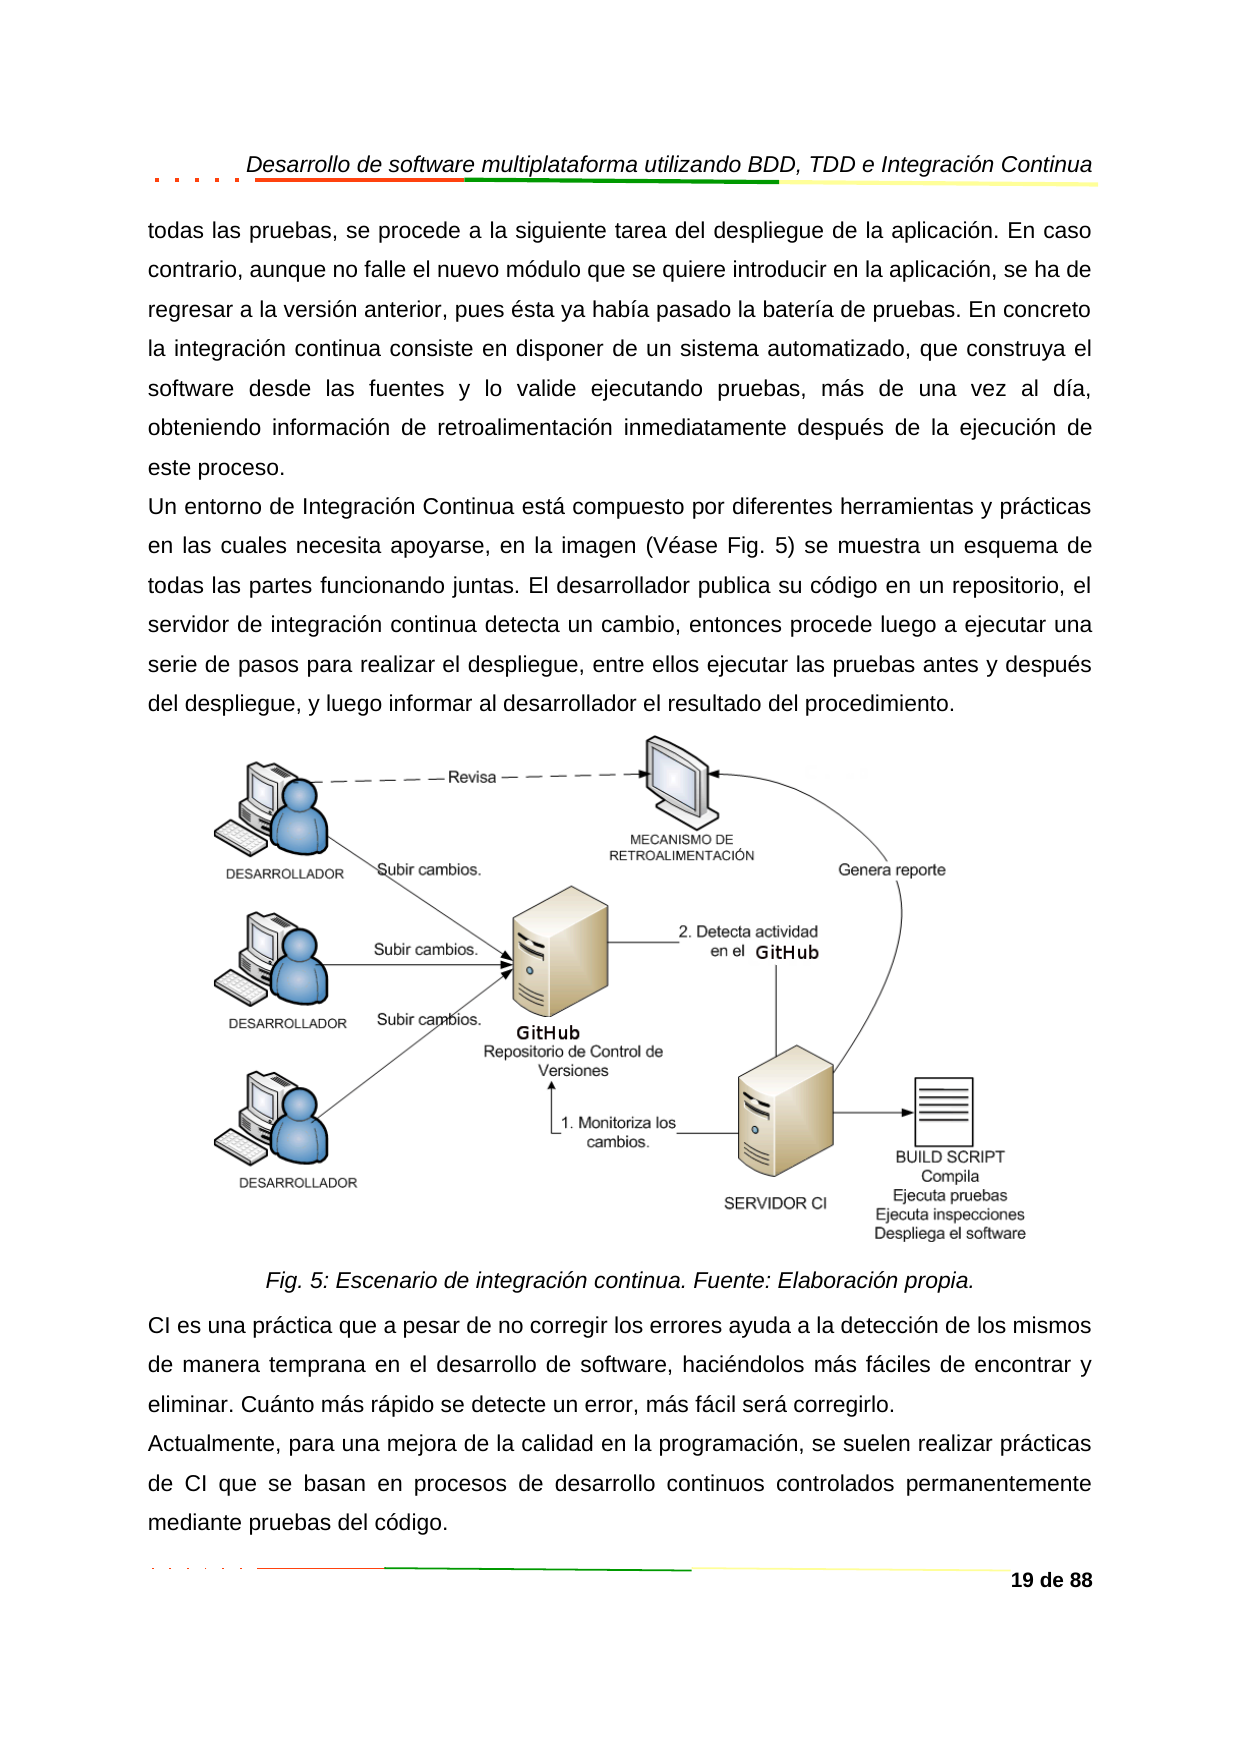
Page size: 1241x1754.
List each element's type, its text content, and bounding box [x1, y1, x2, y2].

table_cell Fig. 5: Escenario de integración continua. Fuente: Elaboración propia. [148, 1249, 1093, 1312]
text todas las pruebas, se procede a la siguiente tarea del despliegue de la aplicación. En caso contrario, aunque no falle el nuevo módulo que se quiere introducir en la aplicación, se ha de regresar a la versión anterior, pues ésta ya había pasado la batería de pruebas. En concreto la integración continua consiste en disponer de un sistema automatizado, que construya el software desde las fuentes y lo valide ejecutando pruebas, más de una vez al día, obteniendo información de retroalimentación inmediatamente después de la ejecución de este proceso. [148, 217, 1093, 480]
table_header [148, 730, 1093, 1249]
picture [213, 735, 1027, 1244]
text Un entorno de Integración Continua está compuesto por diferentes herramientas y prácticas en las cuales necesita apoyarse, en la imagen (Véase Fig. 5) se muestra un esquema de todas las partes funcionando juntas. El desarrollador publica su código en un repositorio, el servidor de integración continua detecta un cambio, entonces procede luego a ejecutar una serie de pasos para realizar el despliegue, entre ellos ejecutar las pruebas antes y después del despliegue, y luego informar al desarrollador el resultado del procedimiento. [148, 493, 1093, 717]
text Actualmente, para una mejora de la calidad en la programación, se suelen realizar prácticas de CI que se basan en procesos de desarrollo continuos controlados permanentemente mediante pruebas del código. [148, 1430, 1093, 1536]
text CI es una práctica que a pesar de no corregir los errores ayuda a la detección de los mismos de manera temprana en el desarrollo de software, haciéndolos más fáciles de encontrar y eliminar. Cuánto más rápido se detecte un error, más fácil será corregirlo. [148, 1312, 1093, 1417]
